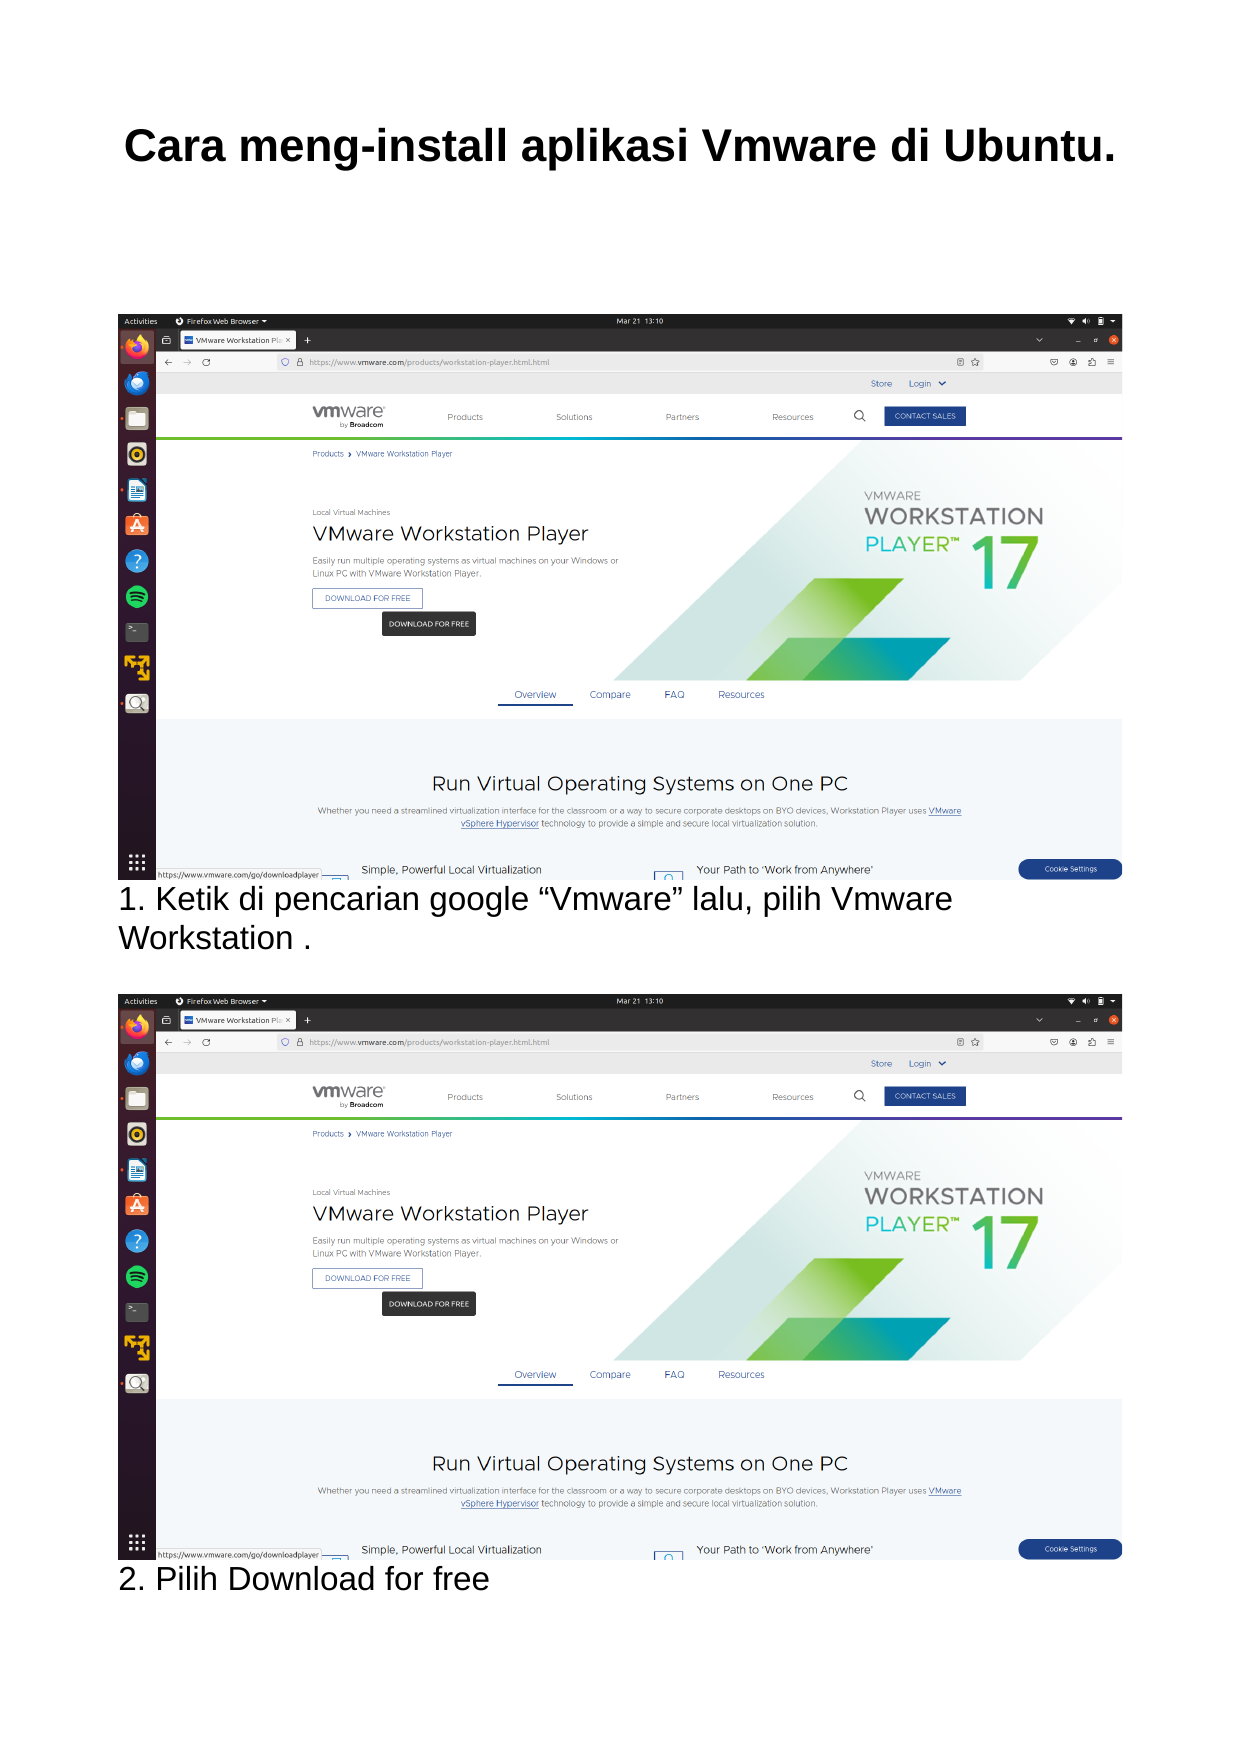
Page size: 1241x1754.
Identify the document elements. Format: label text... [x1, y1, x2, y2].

text Cara meng-install aplikasi Vmware di Ubuntu. [118, 118, 1122, 171]
picture [118, 994, 1123, 1560]
text 1. Ketik di pencarian google “Vmware” lalu, pilih Vmware Workstation . [118, 880, 1122, 956]
picture [118, 314, 1123, 880]
text 2. Pilih Download for free [118, 1560, 1122, 1598]
